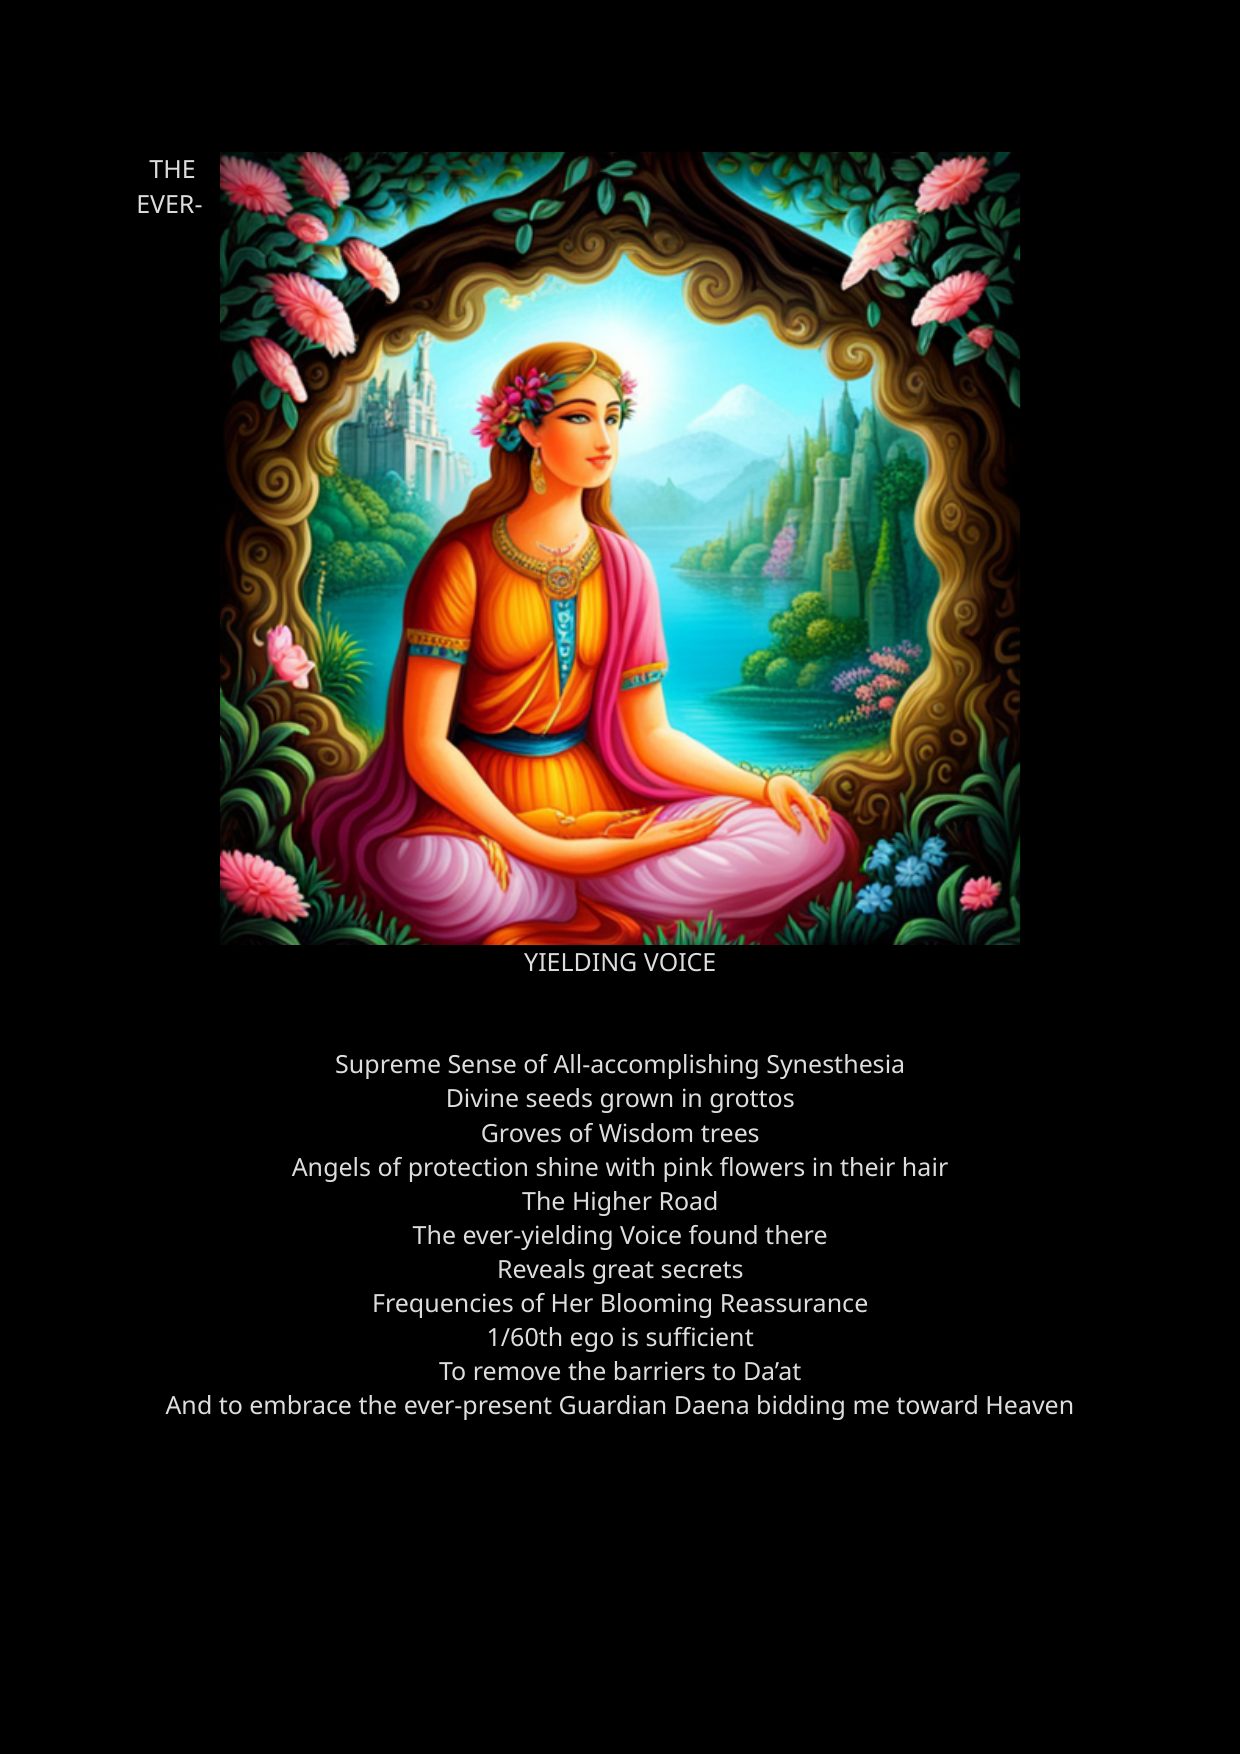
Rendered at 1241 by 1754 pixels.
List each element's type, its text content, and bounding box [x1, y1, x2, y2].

text Frequencies of Her Blooming Reassurance [118, 1286, 1122, 1319]
text Angels of protection shine with pink flowers in their hair [118, 1149, 1122, 1183]
text The Higher Road [118, 1183, 1122, 1217]
text Divine seeds grown in grottos [118, 1081, 1122, 1115]
text THE EVER-YIELDING VOICE [118, 152, 1122, 979]
picture [220, 152, 1020, 945]
text To remove the barriers to Da’at [118, 1354, 1122, 1388]
text Reveals great secrets [118, 1251, 1122, 1286]
text Supreme Sense of All-accomplishing Synesthesia [118, 1047, 1122, 1081]
text Groves of Wisdom trees [118, 1115, 1122, 1149]
text 1/60th ego is sufficient [118, 1319, 1122, 1354]
text The ever-yielding Voice found there [118, 1217, 1122, 1251]
text And to embrace the ever-present Guardian Daena bidding me toward Heaven [118, 1388, 1122, 1422]
